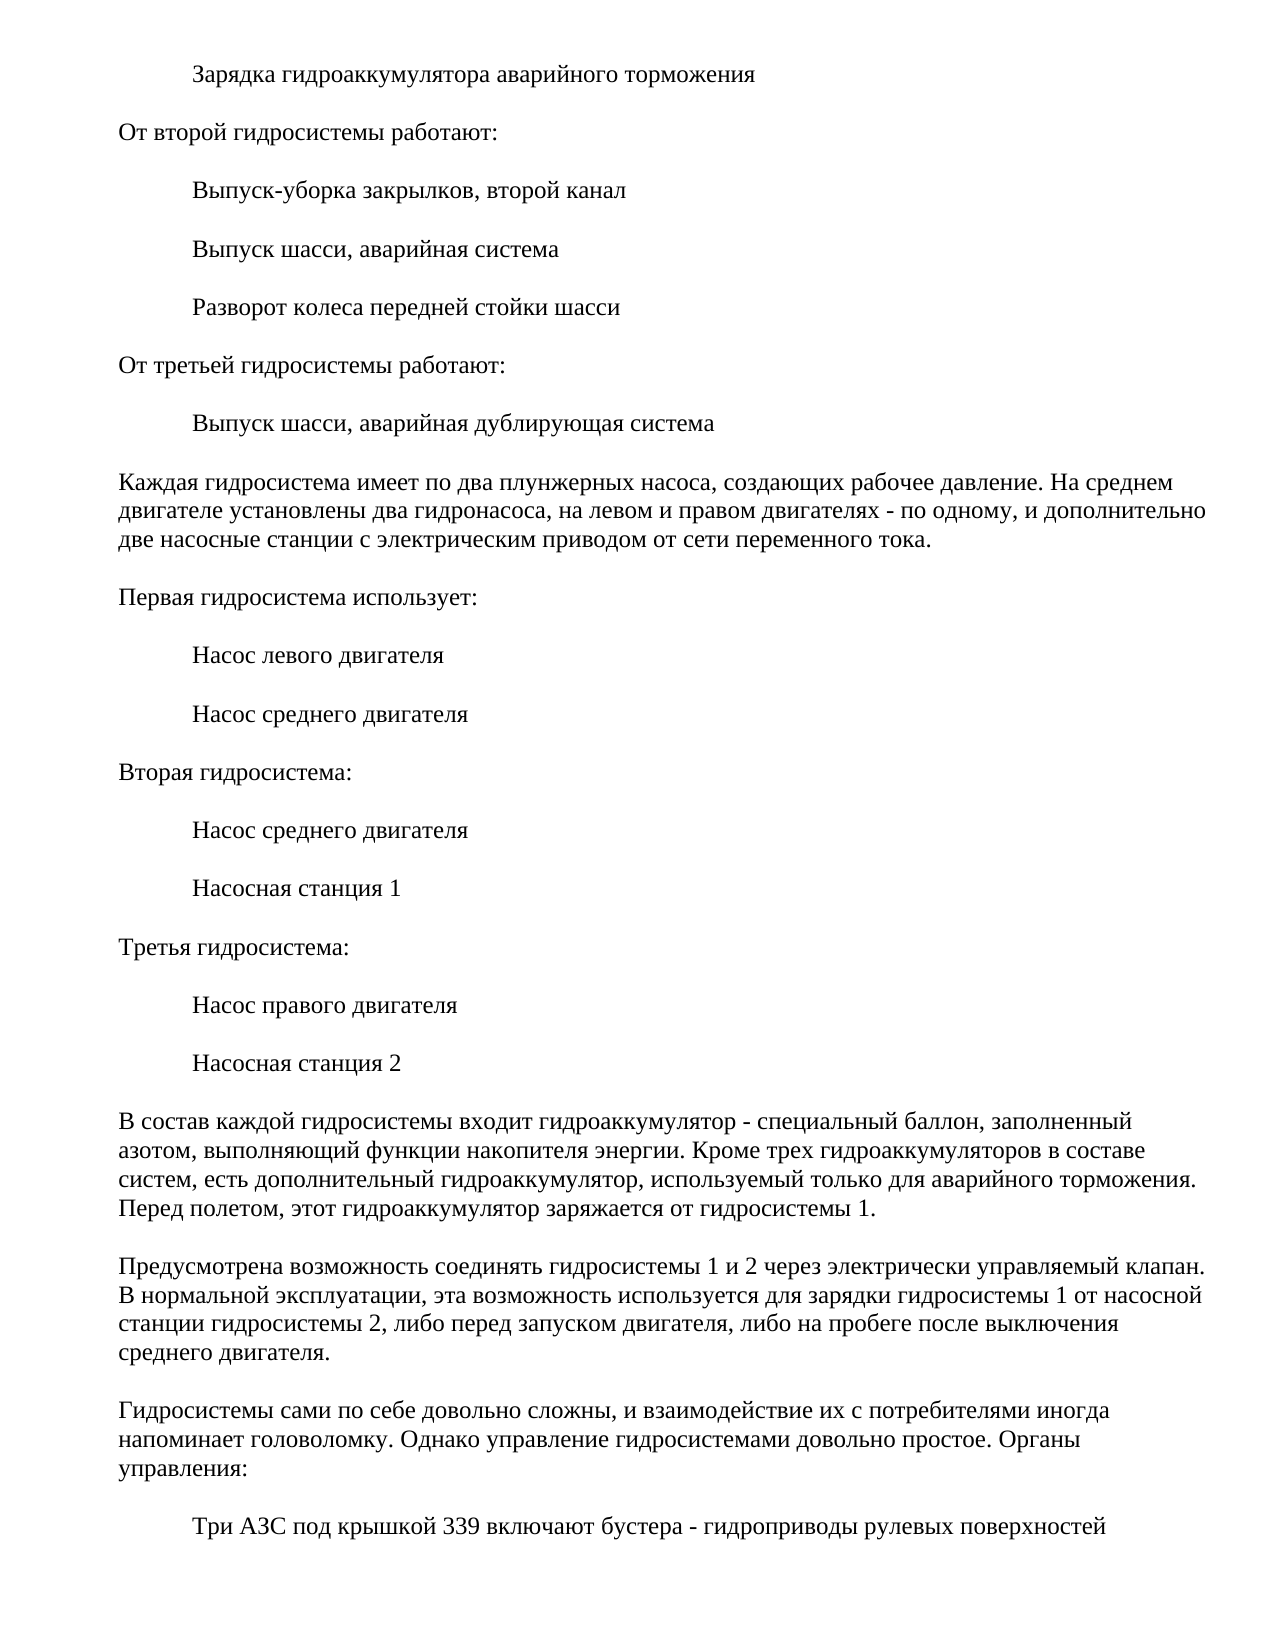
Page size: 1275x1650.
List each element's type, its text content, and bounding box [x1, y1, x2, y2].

text Предусмотрена возможность соединять гидросистемы 1 и 2 через электрически управляемый клапан. В нормальной эксплуатации, эта возможность используется для зарядки гидросистемы 1 от насосной станции гидросистемы 2, либо перед запуском двигателя, либо на пробеге после выключения среднего двигателя. [118, 1251, 1216, 1366]
list Три АЗС под крышкой 339 включают бустера - гидроприводы рулевых поверхностей [162, 1511, 1216, 1540]
list Выпуск шасси, аварийная дублирующая система [162, 408, 1216, 437]
list Насос среднего двигателя [162, 815, 1216, 844]
list Насос среднего двигателя [162, 699, 1216, 728]
text Первая гидросистема использует: [118, 582, 1216, 611]
text От третьей гидросистемы работают: [118, 350, 1216, 379]
text Гидросистемы сами по себе довольно сложны, и взаимодействие их с потребителями иногда напоминает головоломку. Однако управление гидросистемами довольно простое. Органы управления: [118, 1395, 1216, 1482]
text В состав каждой гидросистемы входит гидроаккумулятор - cпециальный баллон, заполненный азотом, выполняющий функции накопителя энергии. Кроме трех гидроаккумуляторов в составе систем, есть дополнительный гидроаккумулятор, используемый только для аварийного торможения. Перед полетом, этот гидроаккумулятор заряжается от гидросистемы 1. [118, 1106, 1216, 1221]
list Насос левого двигателя [162, 641, 1216, 669]
list Зарядка гидроаккумулятора аварийного торможения [162, 59, 1216, 88]
list Выпуск шасси, аварийная система [162, 234, 1216, 262]
list Насос правого двигателя [162, 990, 1216, 1019]
list Насосная станция 1 [162, 873, 1216, 902]
list Насосная станция 2 [162, 1048, 1216, 1077]
list Выпуск-уборка закрылков, второй канал [162, 176, 1216, 204]
list Разворот колеса передней стойки шасси [162, 292, 1216, 321]
text Третья гидросистема: [118, 932, 1216, 961]
text От второй гидросистемы работают: [118, 117, 1216, 146]
text Вторая гидросистема: [118, 757, 1216, 786]
text Каждая гидросистема имеет по два плунжерных насоса, создающих рабочее давление. На среднем двигателе установлены два гидронасоса, на левом и правом двигателях - по одному, и дополнительно две насосные станции с электрическим приводом от сети переменного тока. [118, 467, 1216, 553]
